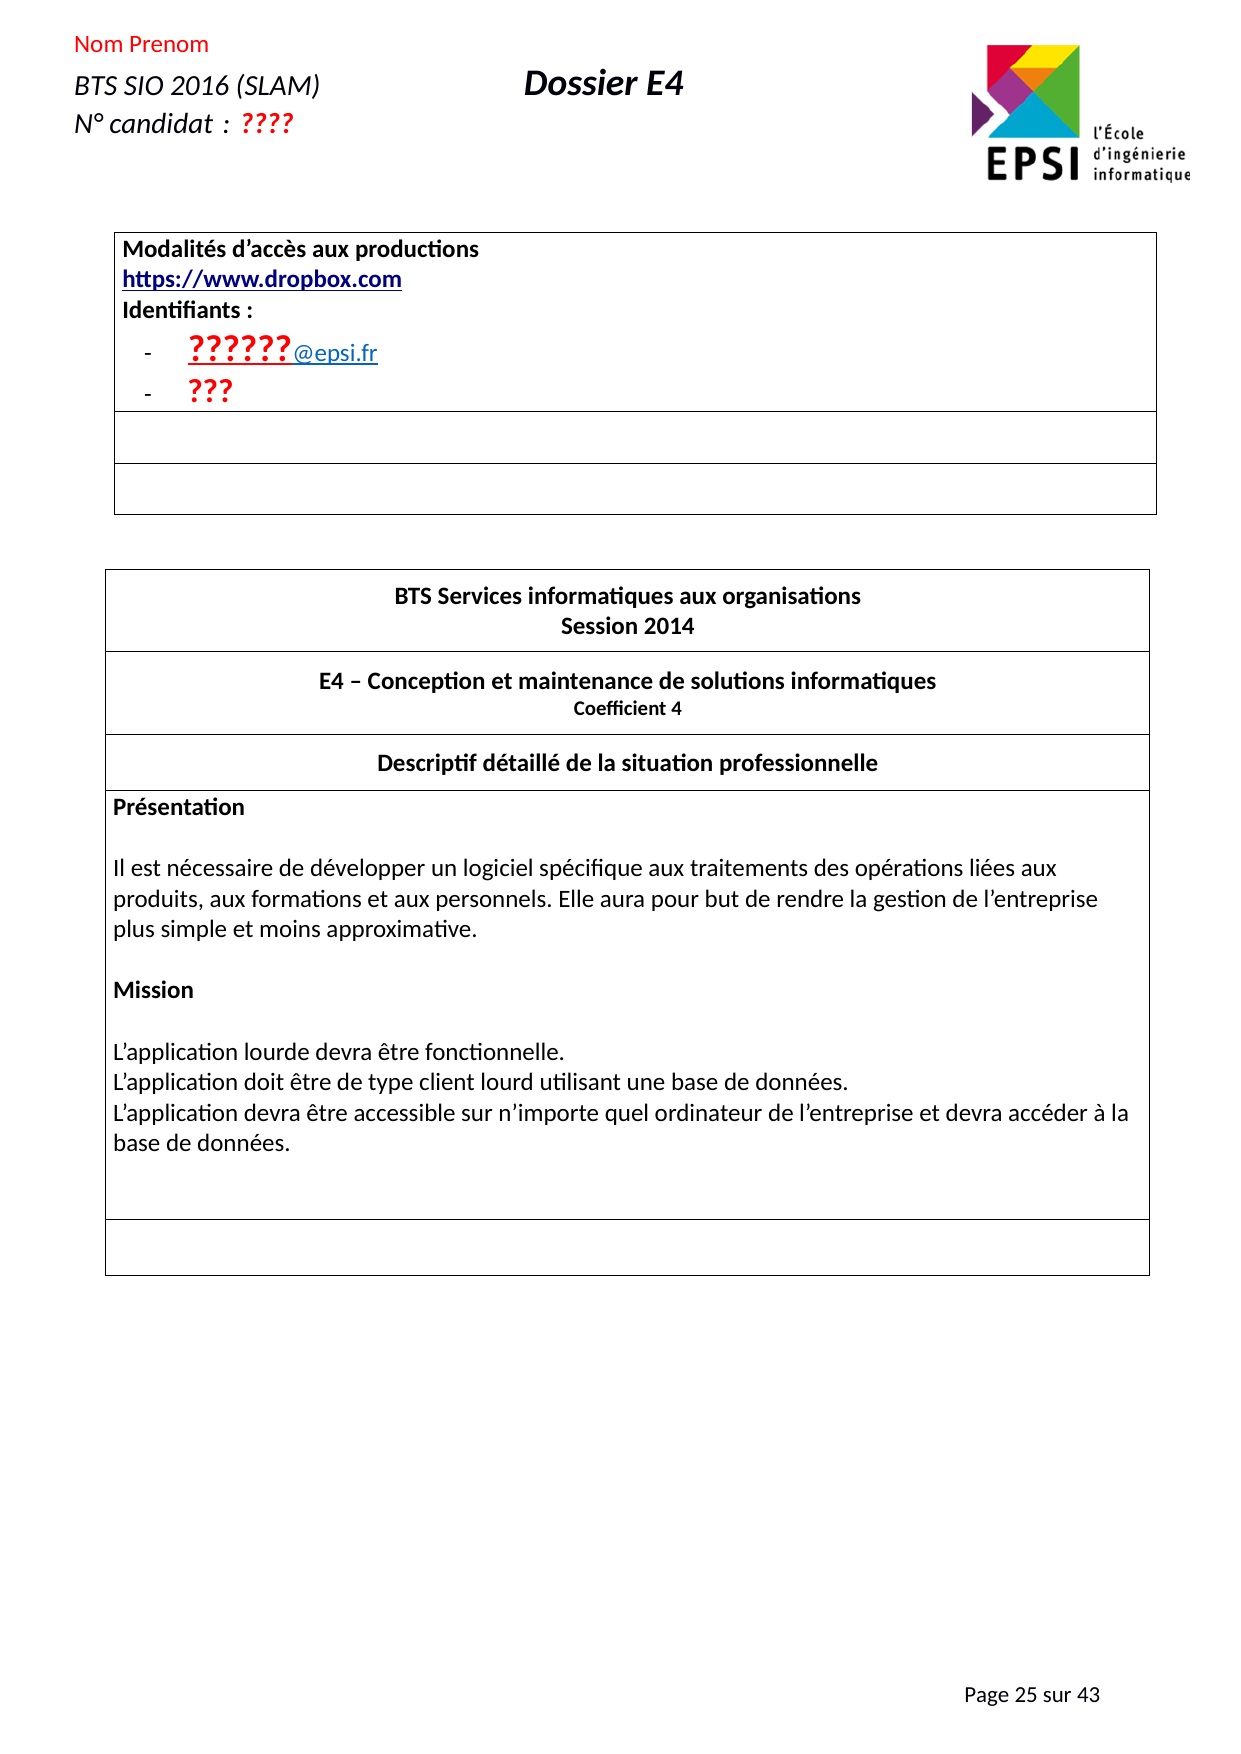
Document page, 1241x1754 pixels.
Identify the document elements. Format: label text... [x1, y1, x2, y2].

table_cell Présentation Il est nécessaire de développer un logiciel spécifique aux traitements des opérations liées aux produits, aux formations et aux personnels. Elle aura pour but de rendre la gestion de l’entreprise plus simple et moins approximative. Mission L’application lourde devra être fonctionnelle. L’application doit être de type client lourd utilisant une base de données. L’application devra être accessible sur n’importe quel ordinateur de l’entreprise et devra accéder à la base de données. [106, 791, 1149, 1219]
table_cell [115, 412, 1156, 463]
table_cell Modalités d’accès aux productions https://www.dropbox.com Identifiants : ??????@epsi.fr ??? [115, 233, 1156, 411]
table_cell E4 – Conception et maintenance de solutions informatiques Coefficient 4 [106, 652, 1149, 734]
table_cell [106, 1220, 1149, 1274]
table_header BTS Services informatiques aux organisations Session 2014 [106, 570, 1149, 651]
table_cell Descriptif détaillé de la situation professionnelle [106, 735, 1149, 790]
table_cell [115, 464, 1156, 514]
